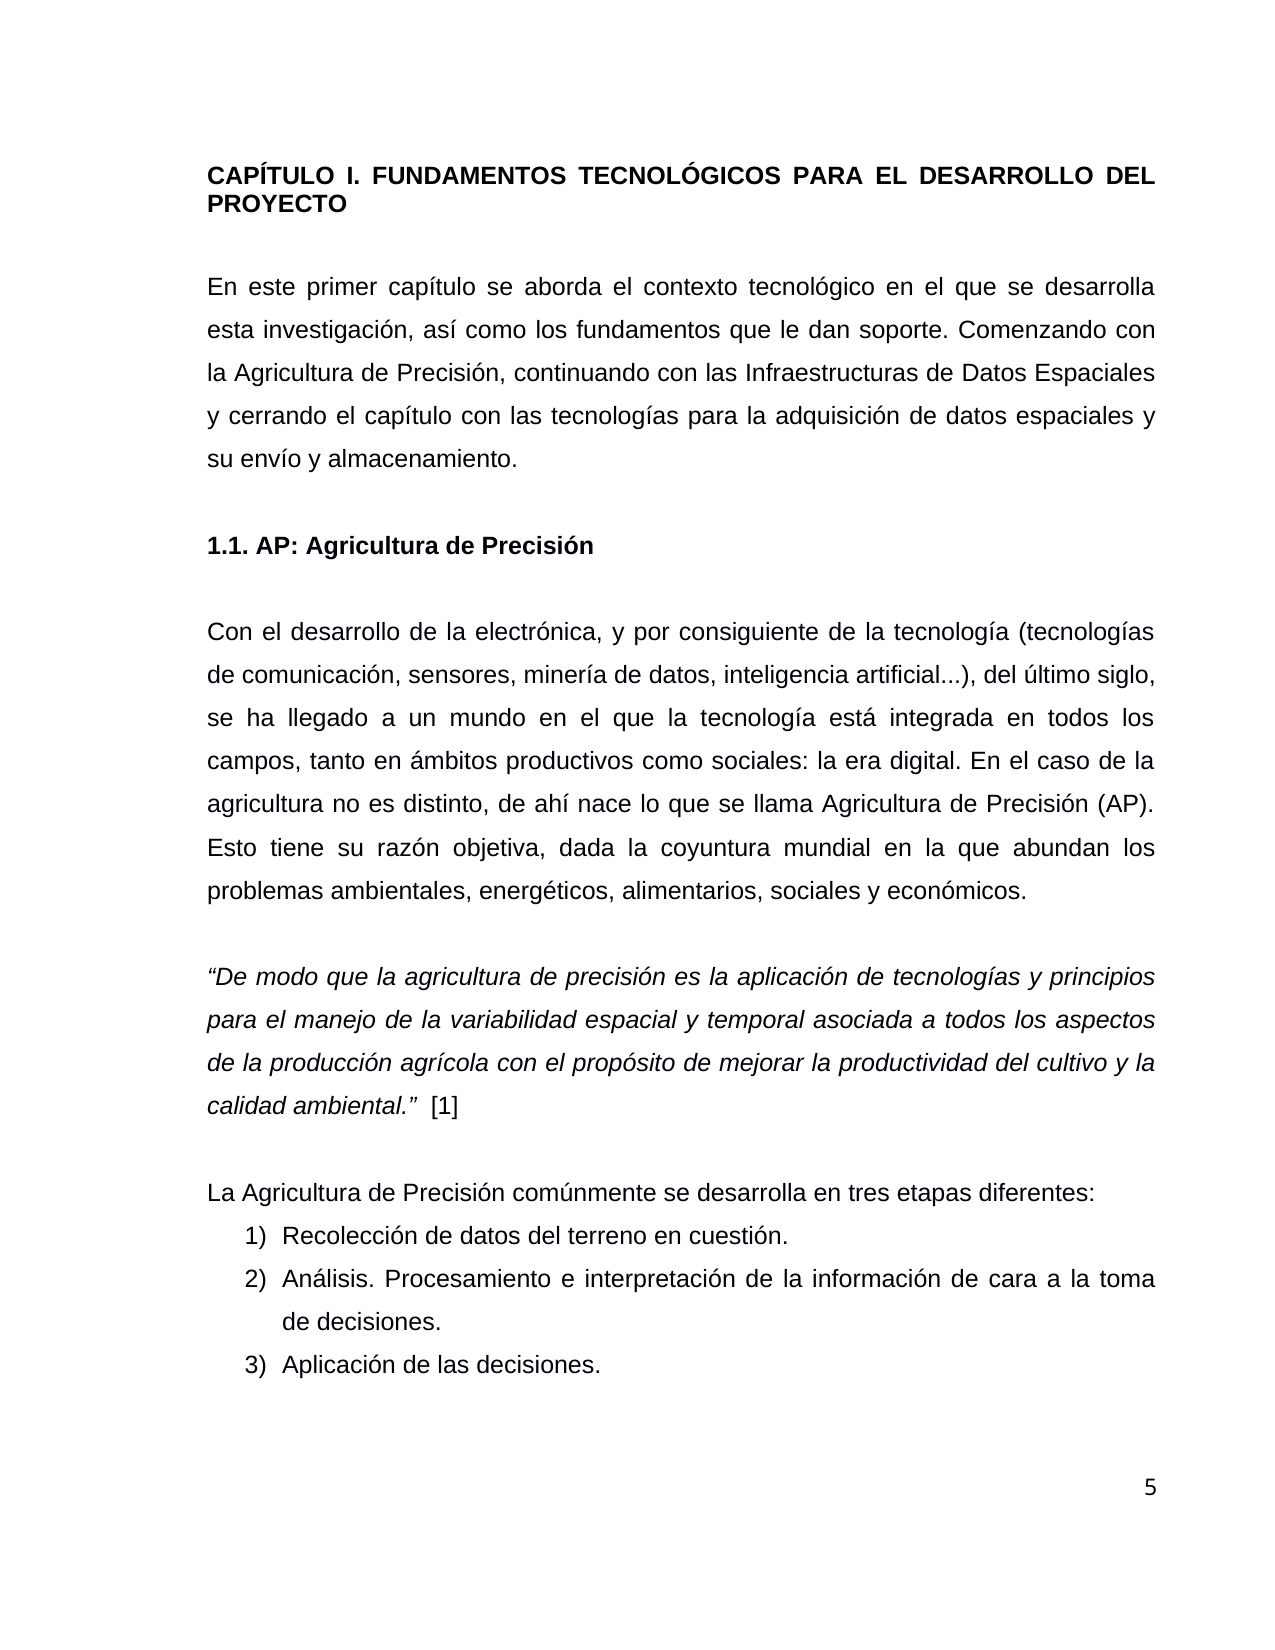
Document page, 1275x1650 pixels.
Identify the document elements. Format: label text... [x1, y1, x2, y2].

text “De modo que la agricultura de precisión es la aplicación de tecnologías y principios para el manejo de la variabilidad espacial y temporal asociada a todos los aspectos de la producción agrícola con el propósito de mejorar la productividad del cultivo y la calidad ambiental.” [1] [207, 962, 1157, 1120]
text Con el desarrollo de la electrónica, y por consiguiente de la tecnología (tecnologías de comunicación, sensores, minería de datos, inteligencia artificial...), del último siglo, se ha llegado a un mundo en el que la tecnología está integrada en todos los campos, tanto en ámbitos productivos como sociales: la era digital. En el caso de la agricultura no es distinto, de ahí nace lo que se llama Agricultura de Precisión (AP). Esto tiene su razón objetiva, dada la coyuntura mundial en la que abundan los problemas ambientales, energéticos, alimentarios, sociales y económicos. [207, 617, 1157, 904]
subtitle Capítulo I. FUNDAMENTOS TECNOLÓGICOS PARA EL DESARROLLO DEL PROYECTO [207, 161, 1157, 218]
list Análisis. Procesamiento e interpretación de la información de cara a la toma de decisiones. [244, 1264, 1157, 1336]
text En este primer capítulo se aborda el contexto tecnológico en el que se desarrolla esta investigación, así como los fundamentos que le dan soporte. Comenzando con la Agricultura de Precisión, continuando con las Infraestructuras de Datos Espaciales y cerrando el capítulo con las tecnologías para la adquisición de datos espaciales y su envío y almacenamiento. [207, 272, 1157, 473]
text La Agricultura de Precisión comúnmente se desarrolla en tres etapas diferentes: [207, 1178, 1157, 1206]
list Aplicación de las decisiones. [244, 1350, 1157, 1379]
text 1.1. AP: Agricultura de Precisión [207, 531, 1157, 559]
list Recolección de datos del terreno en cuestión. [244, 1221, 1157, 1249]
